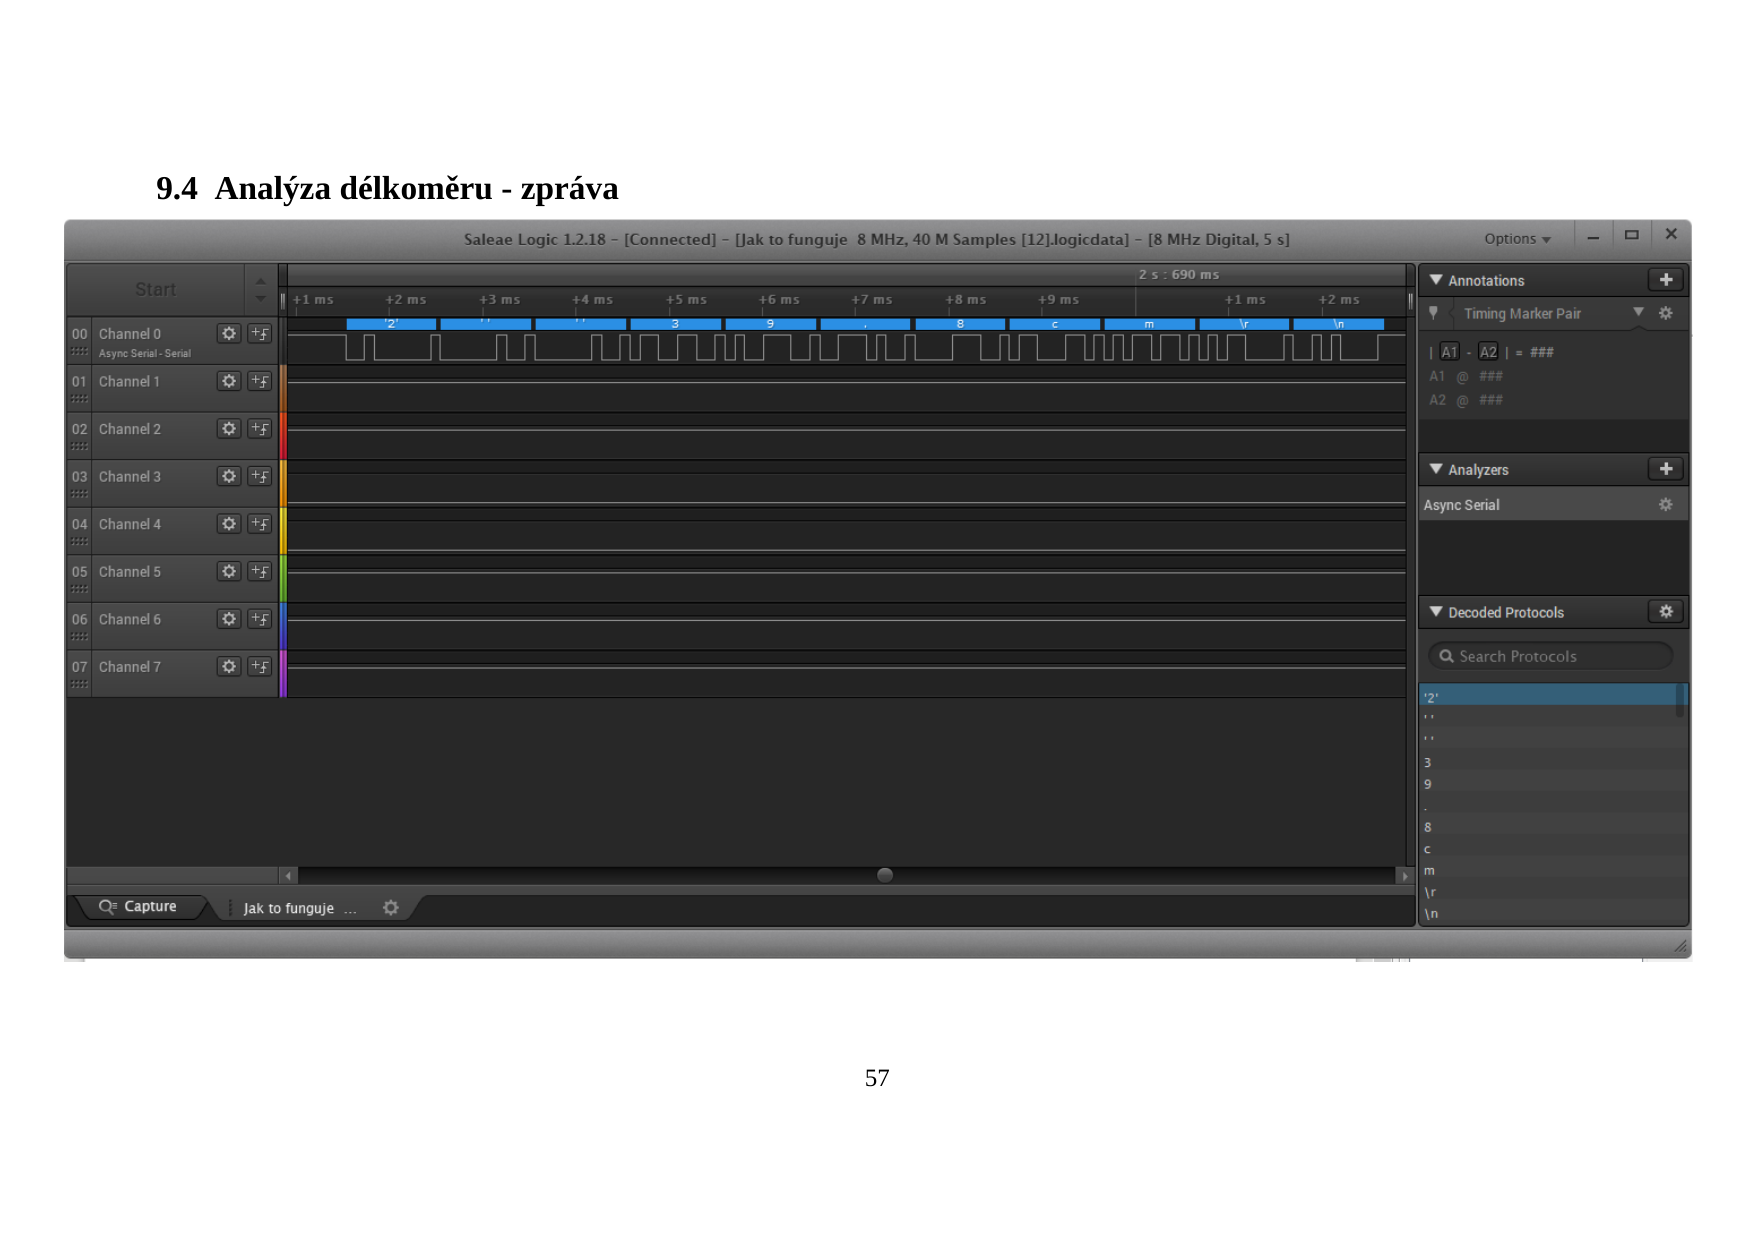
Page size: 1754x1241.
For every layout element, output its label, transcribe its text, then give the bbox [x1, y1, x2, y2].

picture [64, 219, 1693, 962]
subtitle Analýza délkoměru - zpráva [148, 168, 1606, 207]
